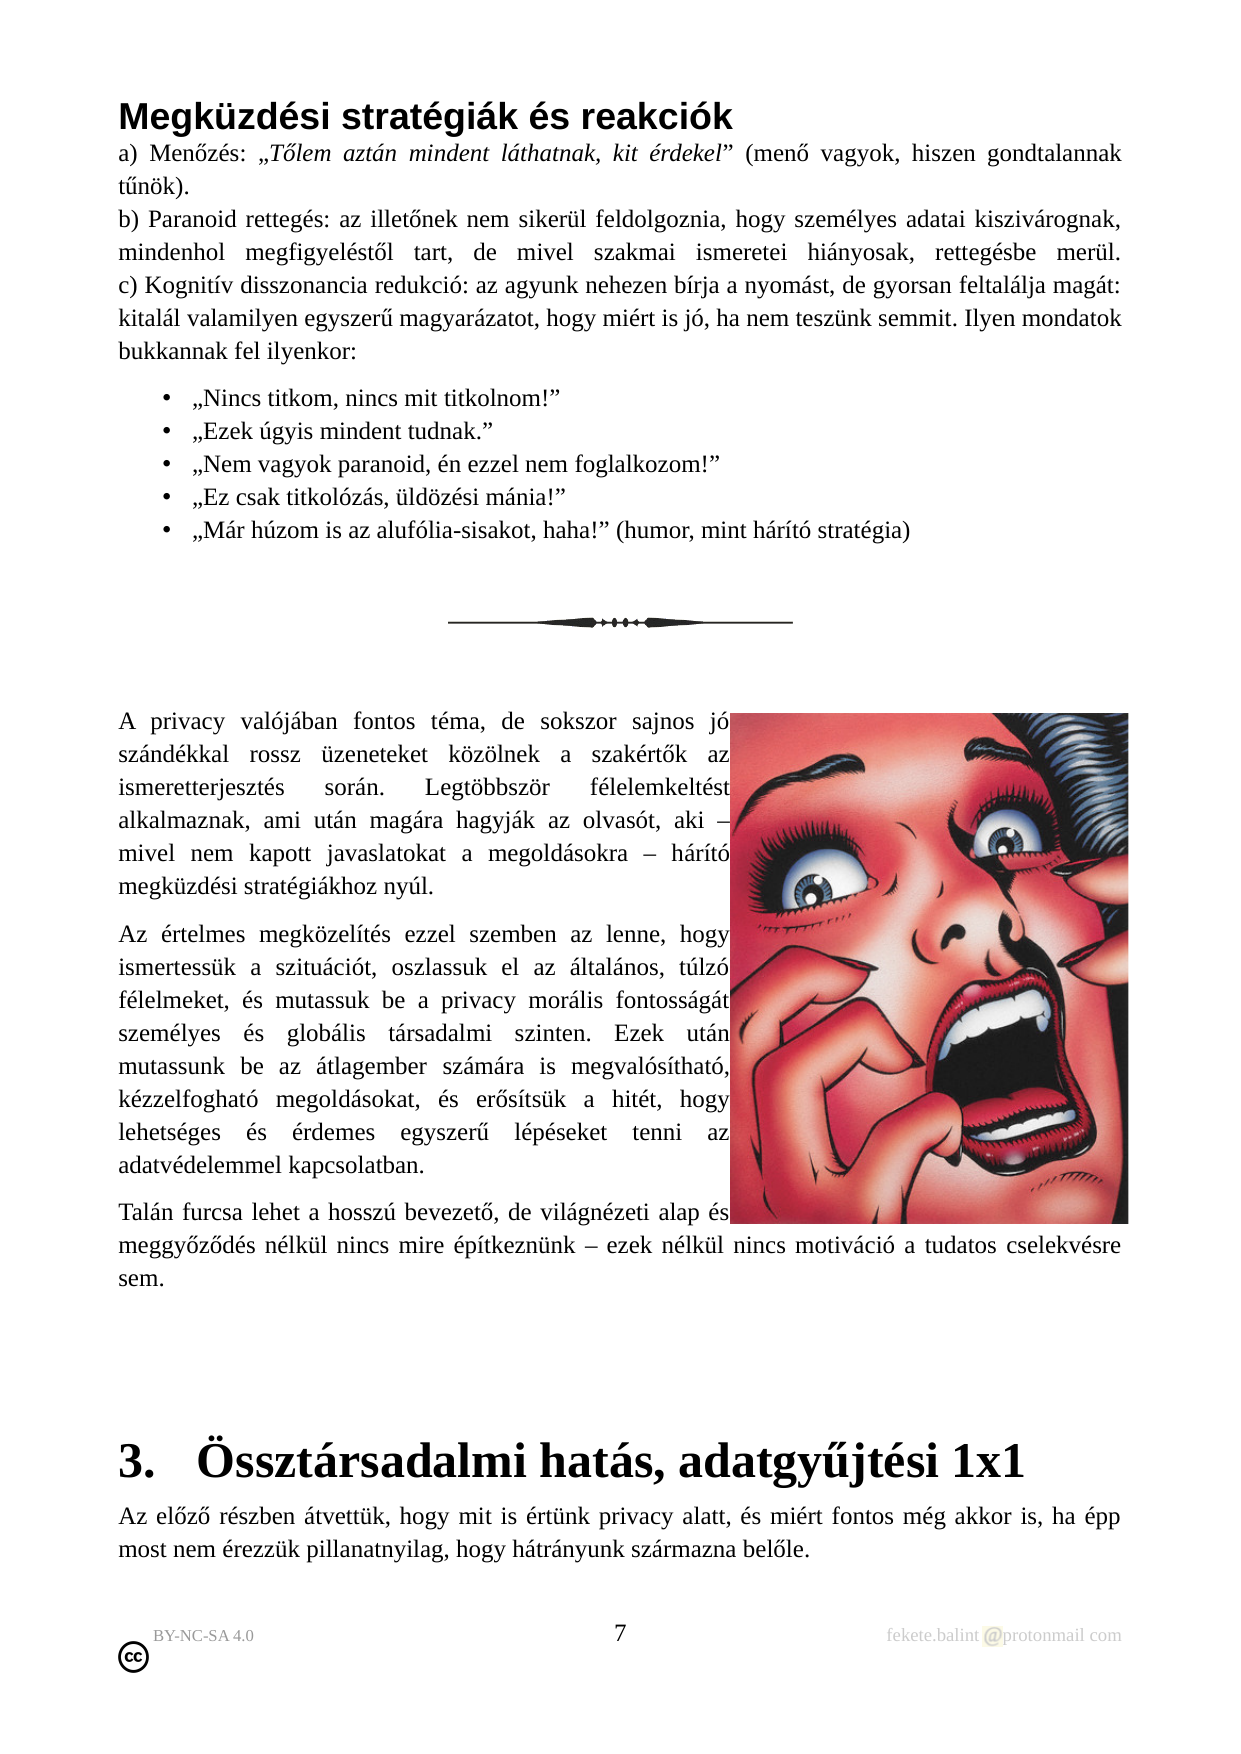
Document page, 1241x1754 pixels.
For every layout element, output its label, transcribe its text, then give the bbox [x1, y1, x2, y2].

list „Nem vagyok paranoid, én ezzel nem foglalkozom!” [162, 449, 1122, 478]
text Az értelmes megközelítés ezzel szemben az lenne, hogy ismertessük a szituációt, oszlassuk el az általános, túlzó félelmeket, és mutassuk be a privacy morális fontosságát személyes és globális társadalmi szinten. Ezek után mutassunk be az átlagember számára is megvalósítható, kézzelfogható megoldásokat, és erősítsük a hitét, hogy lehetséges és érdemes egyszerű lépéseket tenni az adatvédelemmel kapcsolatban. [118, 919, 730, 1178]
list „Nincs titkom, nincs mit titkolnom!” [162, 383, 1122, 412]
picture [982, 1626, 1003, 1647]
list „Már húzom is az alufólia-sisakot, haha!” (humor, mint hárító stratégia) [162, 516, 1122, 544]
list „Ezek úgyis mindent tudnak.” [162, 416, 1122, 445]
picture [118, 1641, 149, 1673]
list „Ez csak titkolózás, üldözési mánia!” [162, 482, 1122, 511]
picture [446, 614, 795, 630]
text Talán furcsa lehet a hosszú bevezető, de világnézeti alap és meggyőződés nélkül nincs mire építkeznünk – ezek nélkül nincs motiváció a tudatos cselekvésre sem. [118, 1197, 1122, 1292]
picture [730, 713, 1129, 1224]
text a) Menőzés: „Tőlem aztán mindent láthatnak, kit érdekel” (menő vagyok, hiszen gondtalannak tűnök). b) Paranoid rettegés: az illetőnek nem sikerül feldolgoznia, hogy személyes adatai kiszivárognak, mindenhol megfigyeléstől tart, de mivel szakmai ismeretei hiányosak, rettegésbe merül. c) Kognitív disszonancia redukció: az agyunk nehezen bírja a nyomást, de gyorsan feltalálja magát: kitalál valamilyen egyszerű magyarázatot, hogy miért is jó, ha nem teszünk semmit. Ilyen mondatok bukkannak fel ilyenkor: [118, 138, 1122, 364]
text A privacy valójában fontos téma, de sokszor sajnos jó szándékkal rossz üzeneteket közölnek a szakértők az ismeretterjesztés során. Legtöbbször félelemkeltést alkalmaznak, ami után magára hagyják az olvasót, aki – mivel nem kapott javaslatokat a megoldásokra – hárító megküzdési stratégiákhoz nyúl. [118, 706, 1122, 900]
subtitle Össztársadalmi hatás, adatgyűjtési 1x1 [118, 1431, 1122, 1489]
text Az előző részben átvettük, hogy mit is értünk privacy alatt, és miért fontos még akkor is, ha épp most nem érezzük pillanatnyilag, hogy hátrányunk származna belőle. [118, 1501, 1122, 1563]
subtitle Megküzdési stratégiák és reakciók [118, 94, 1122, 138]
